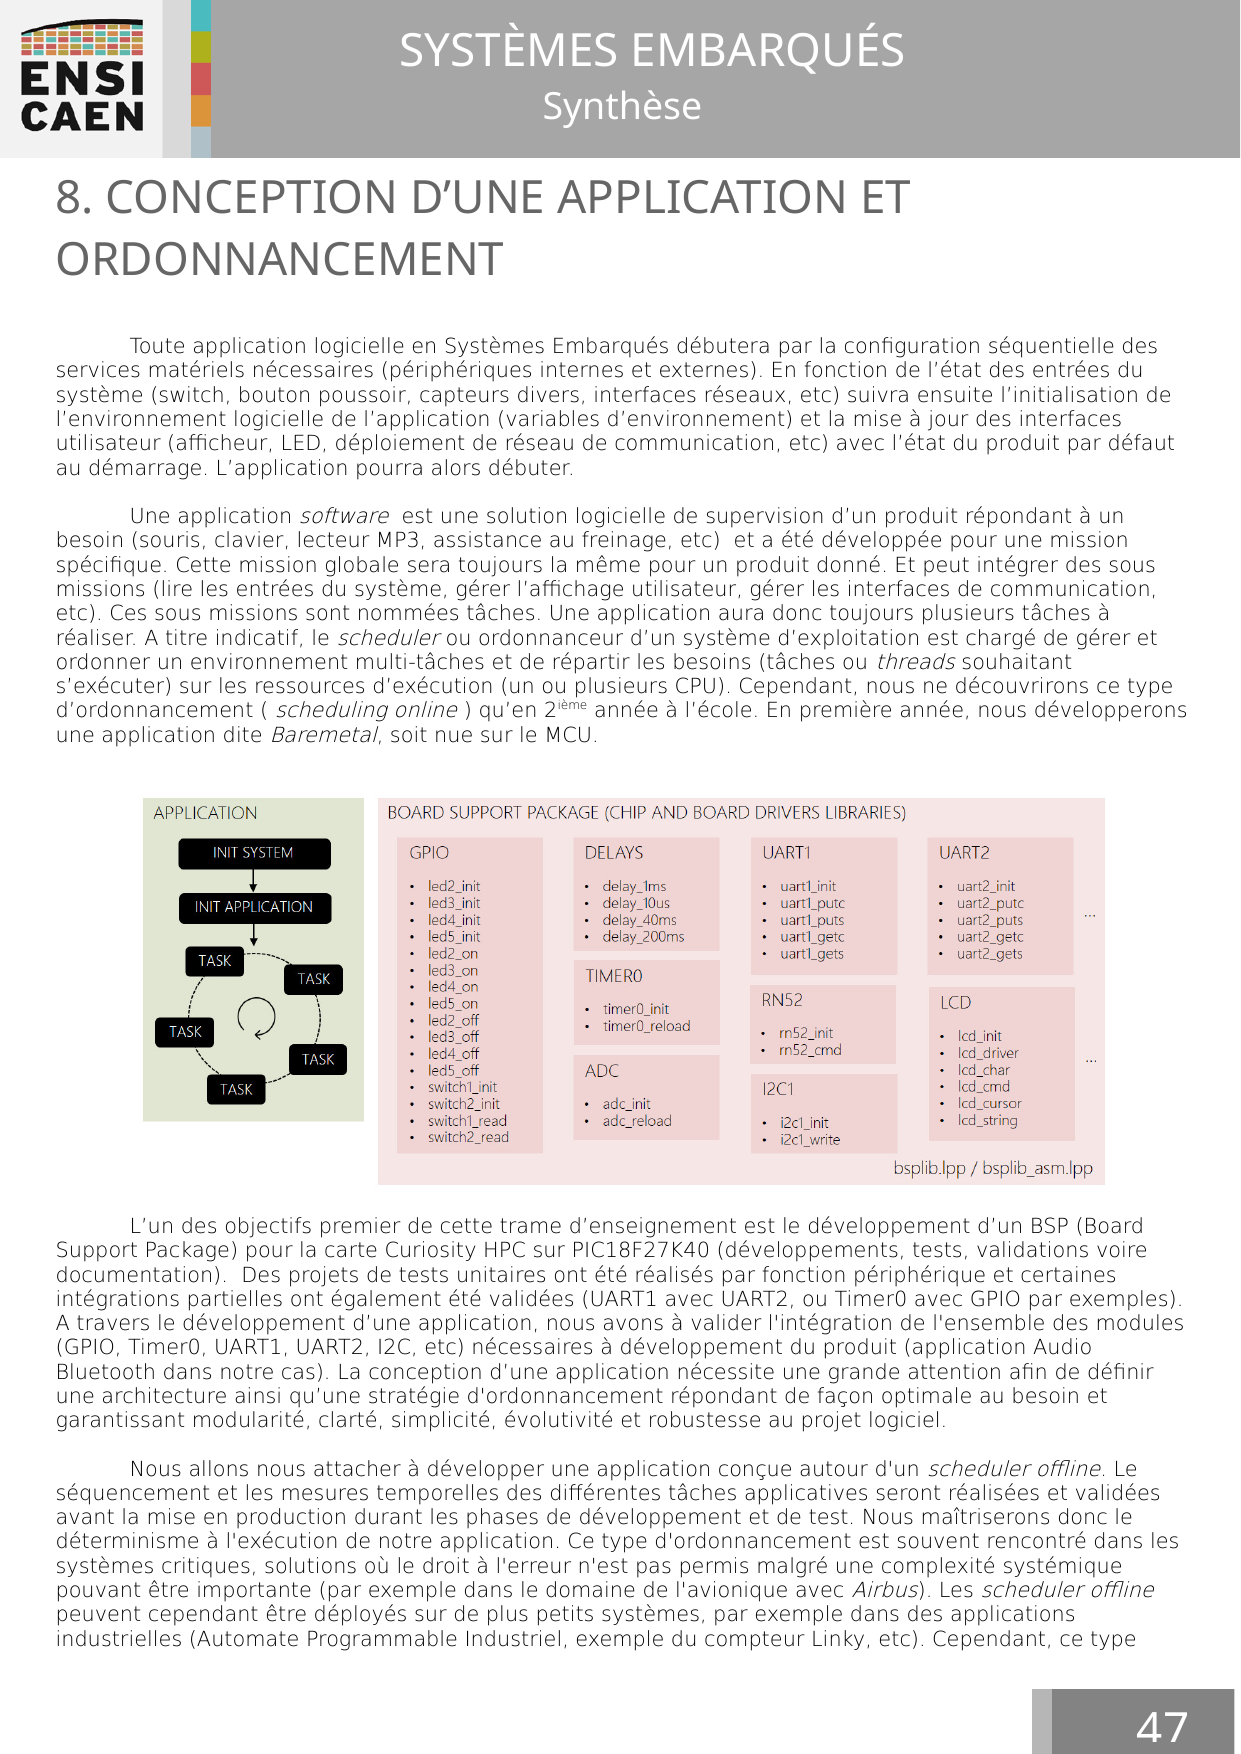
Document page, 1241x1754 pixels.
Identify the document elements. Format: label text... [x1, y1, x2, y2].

picture [0, 0, 1241, 158]
picture [123, 795, 1121, 1187]
text L’un des objectifs premier de cette trame d’enseignement est le développement d’un BSP (Board Support Package) pour la carte Curiosity HPC sur PIC18F27K40 (développements, tests, validations voire documentation). Des projets de tests unitaires ont été réalisés par fonction périphérique et certaines intégrations partielles ont également été validées (UART1 avec UART2, ou Timer0 avec GPIO par exemples). A travers le développement d’une application, nous avons à valider l'intégration de l'ensemble des modules (GPIO, Timer0, UART1, UART2, I2C, etc) nécessaires à développement du produit (application Audio Bluetooth dans notre cas). La conception d’une application nécessite une grande attention afin de définir une architecture ainsi qu’une stratégie d'ordonnancement répondant de façon optimale au besoin et garantissant modularité, clarté, simplicité, évolutivité et robustesse au projet logiciel. [55, 1214, 1189, 1432]
text Une application software est une solution logicielle de supervision d’un produit répondant à un besoin (souris, clavier, lecteur MP3, assistance au freinage, etc) et a été développée pour une mission spécifique. Cette mission globale sera toujours la même pour un produit donné. Et peut intégrer des sous missions (lire les entrées du système, gérer l’affichage utilisateur, gérer les interfaces de communication, etc). Ces sous missions sont nommées tâches. Une application aura donc toujours plusieurs tâches à réaliser. A titre indicatif, le scheduler ou ordonnanceur d’un système d’exploitation est chargé de gérer et ordonner un environnement multi-tâches et de répartir les besoins (tâches ou threads souhaitant s’exécuter) sur les ressources d’exécution (un ou plusieurs CPU). Cependant, nous ne découvrirons ce type d’ordonnancement ( scheduling online ) qu’en 2ième année à l’école. En première année, nous développerons une application dite Baremetal, soit nue sur le MCU. [55, 504, 1189, 747]
text Toute application logicielle en Systèmes Embarqués débutera par la configuration séquentielle des services matériels nécessaires (périphériques internes et externes). En fonction de l’état des entrées du système (switch, bouton poussoir, capteurs divers, interfaces réseaux, etc) suivra ensuite l’initialisation de l’environnement logicielle de l’application (variables d’environnement) et la mise à jour des interfaces utilisateur (afficheur, LED, déploiement de réseau de communication, etc) avec l’état du produit par défaut au démarrage. L’application pourra alors débuter. [55, 334, 1189, 480]
picture [1032, 1689, 1235, 1754]
text 8. CONCEPTION D’UNE APPLICATION ET ORDONNANCEMENT [55, 164, 1189, 289]
text Nous allons nous attacher à développer une application conçue autour d'un scheduler offline. Le séquencement et les mesures temporelles des différentes tâches applicatives seront réalisées et validées avant la mise en production durant les phases de développement et de test. Nous maîtriserons donc le déterminisme à l'exécution de notre application. Ce type d'ordonnancement est souvent rencontré dans les systèmes critiques, solutions où le droit à l'erreur n'est pas permis malgré une complexité systémique pouvant être importante (par exemple dans le domaine de l'avionique avec Airbus). Les scheduler offline peuvent cependant être déployés sur de plus petits systèmes, par exemple dans des applications industrielles (Automate Programmable Industriel, exemple du compteur Linky, etc). Cependant, ce type [55, 1457, 1189, 1651]
